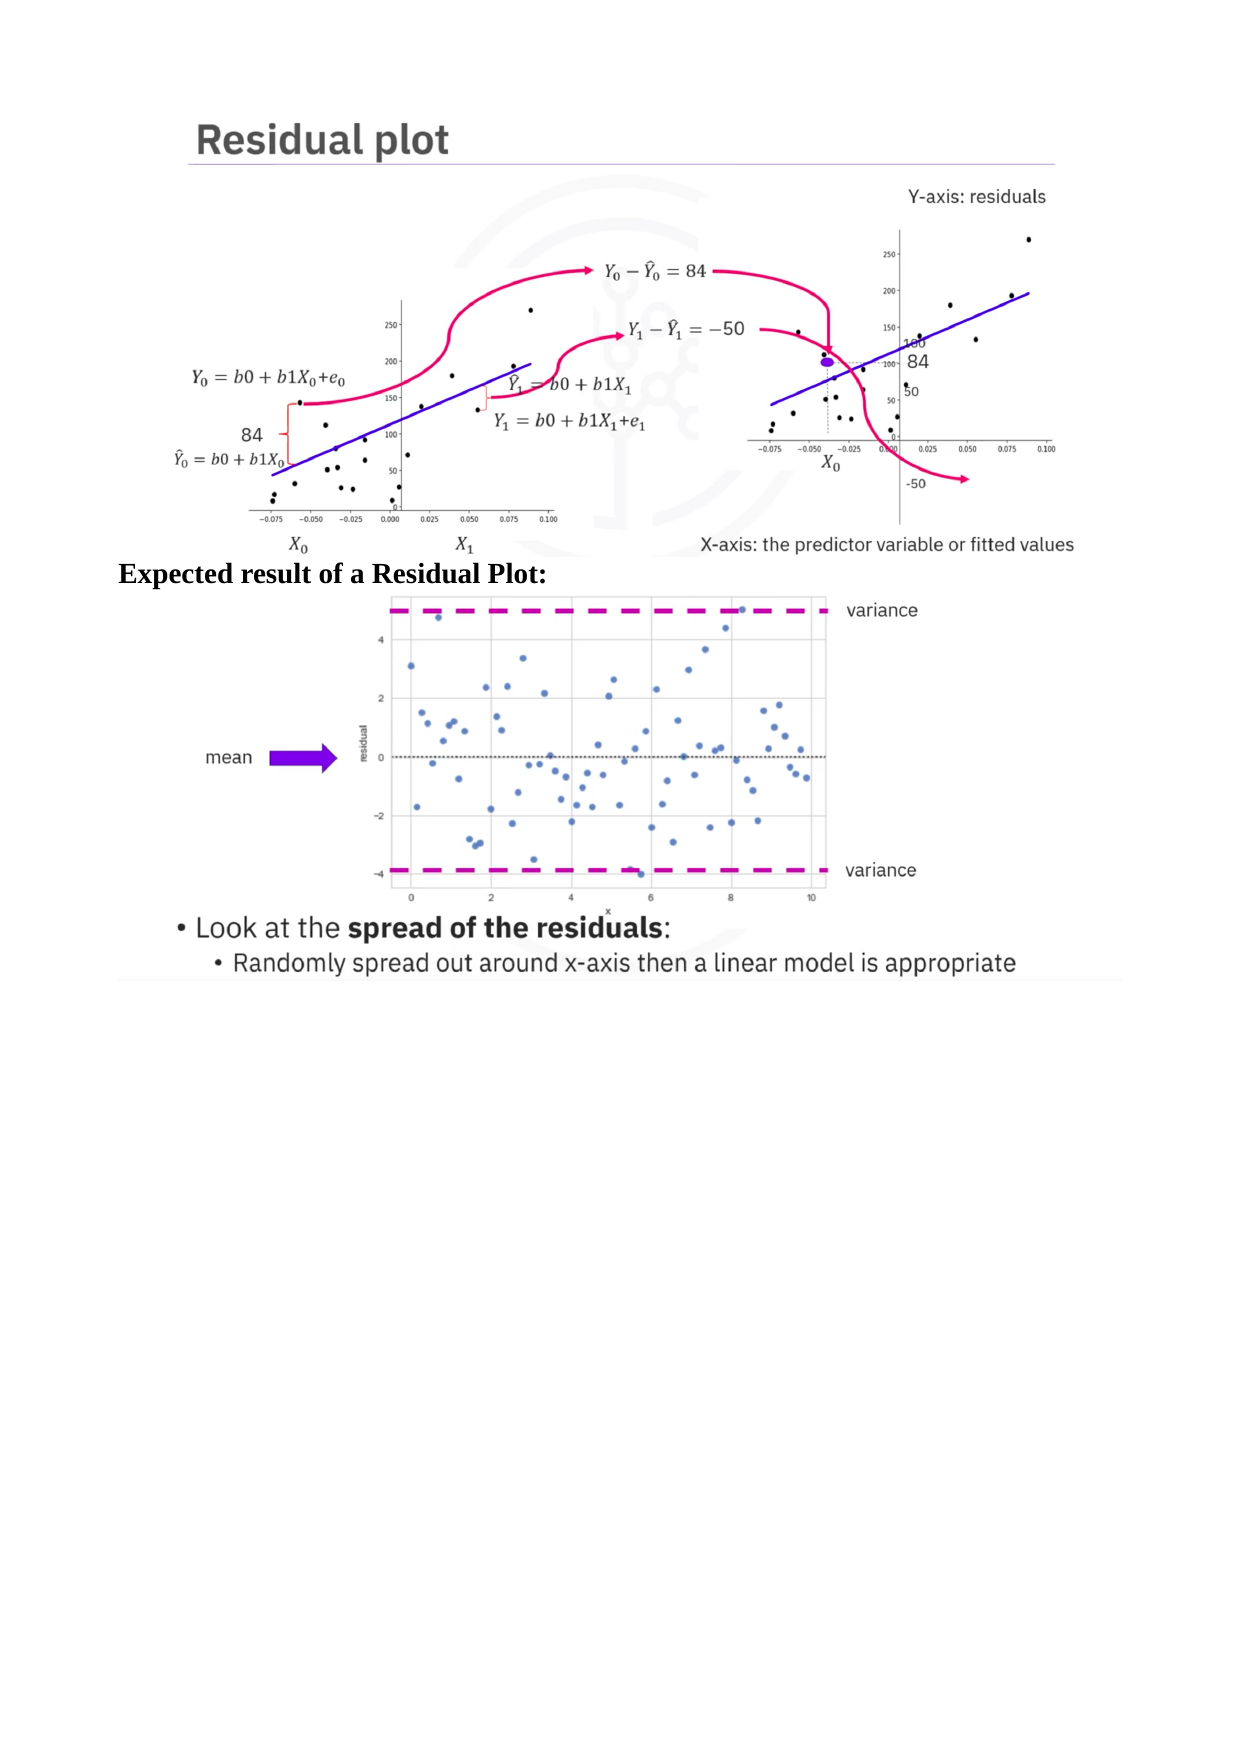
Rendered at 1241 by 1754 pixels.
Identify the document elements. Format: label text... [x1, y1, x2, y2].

text Expected result of a Residual Plot: [118, 557, 1122, 590]
picture [118, 118, 1123, 557]
picture [118, 590, 1123, 981]
